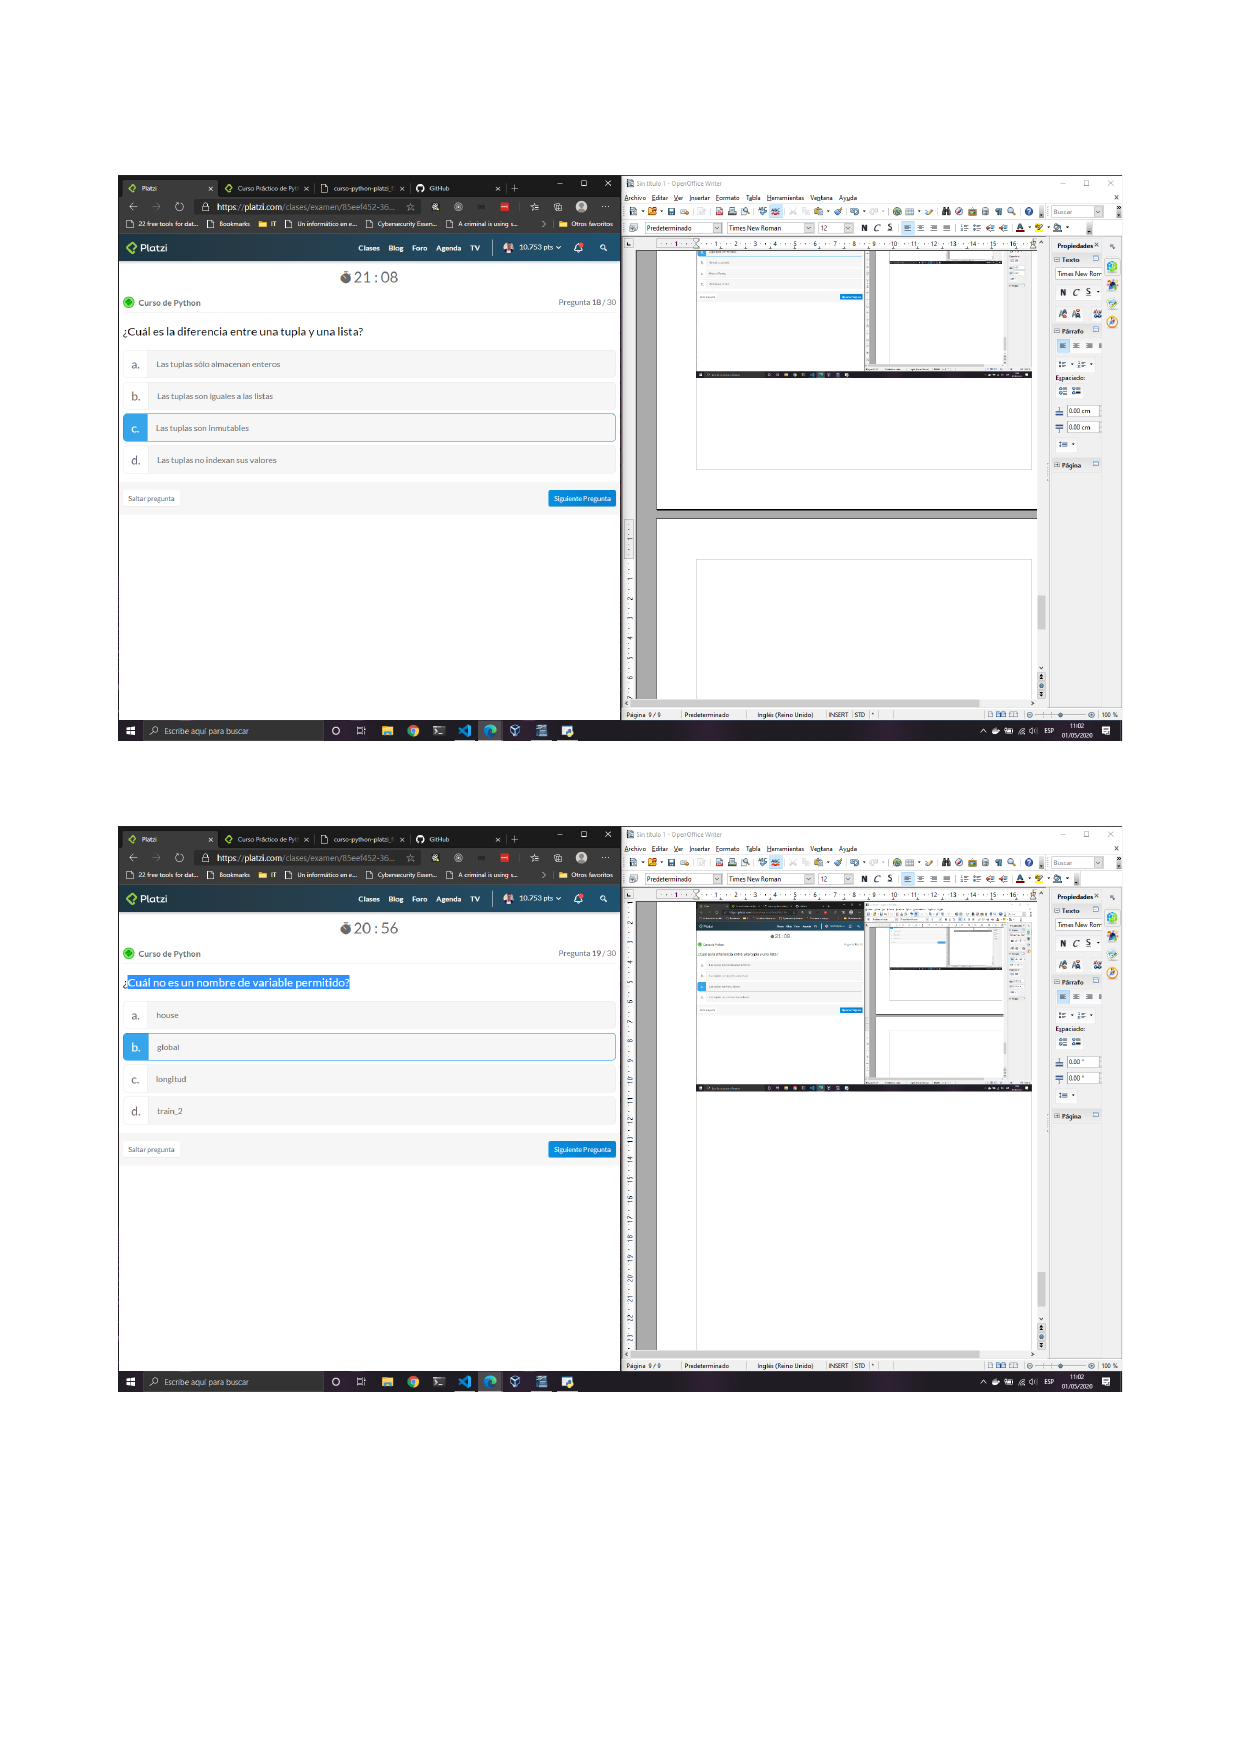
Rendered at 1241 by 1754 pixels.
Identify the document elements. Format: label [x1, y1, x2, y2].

picture [118, 826, 1123, 1392]
picture [118, 175, 1123, 741]
